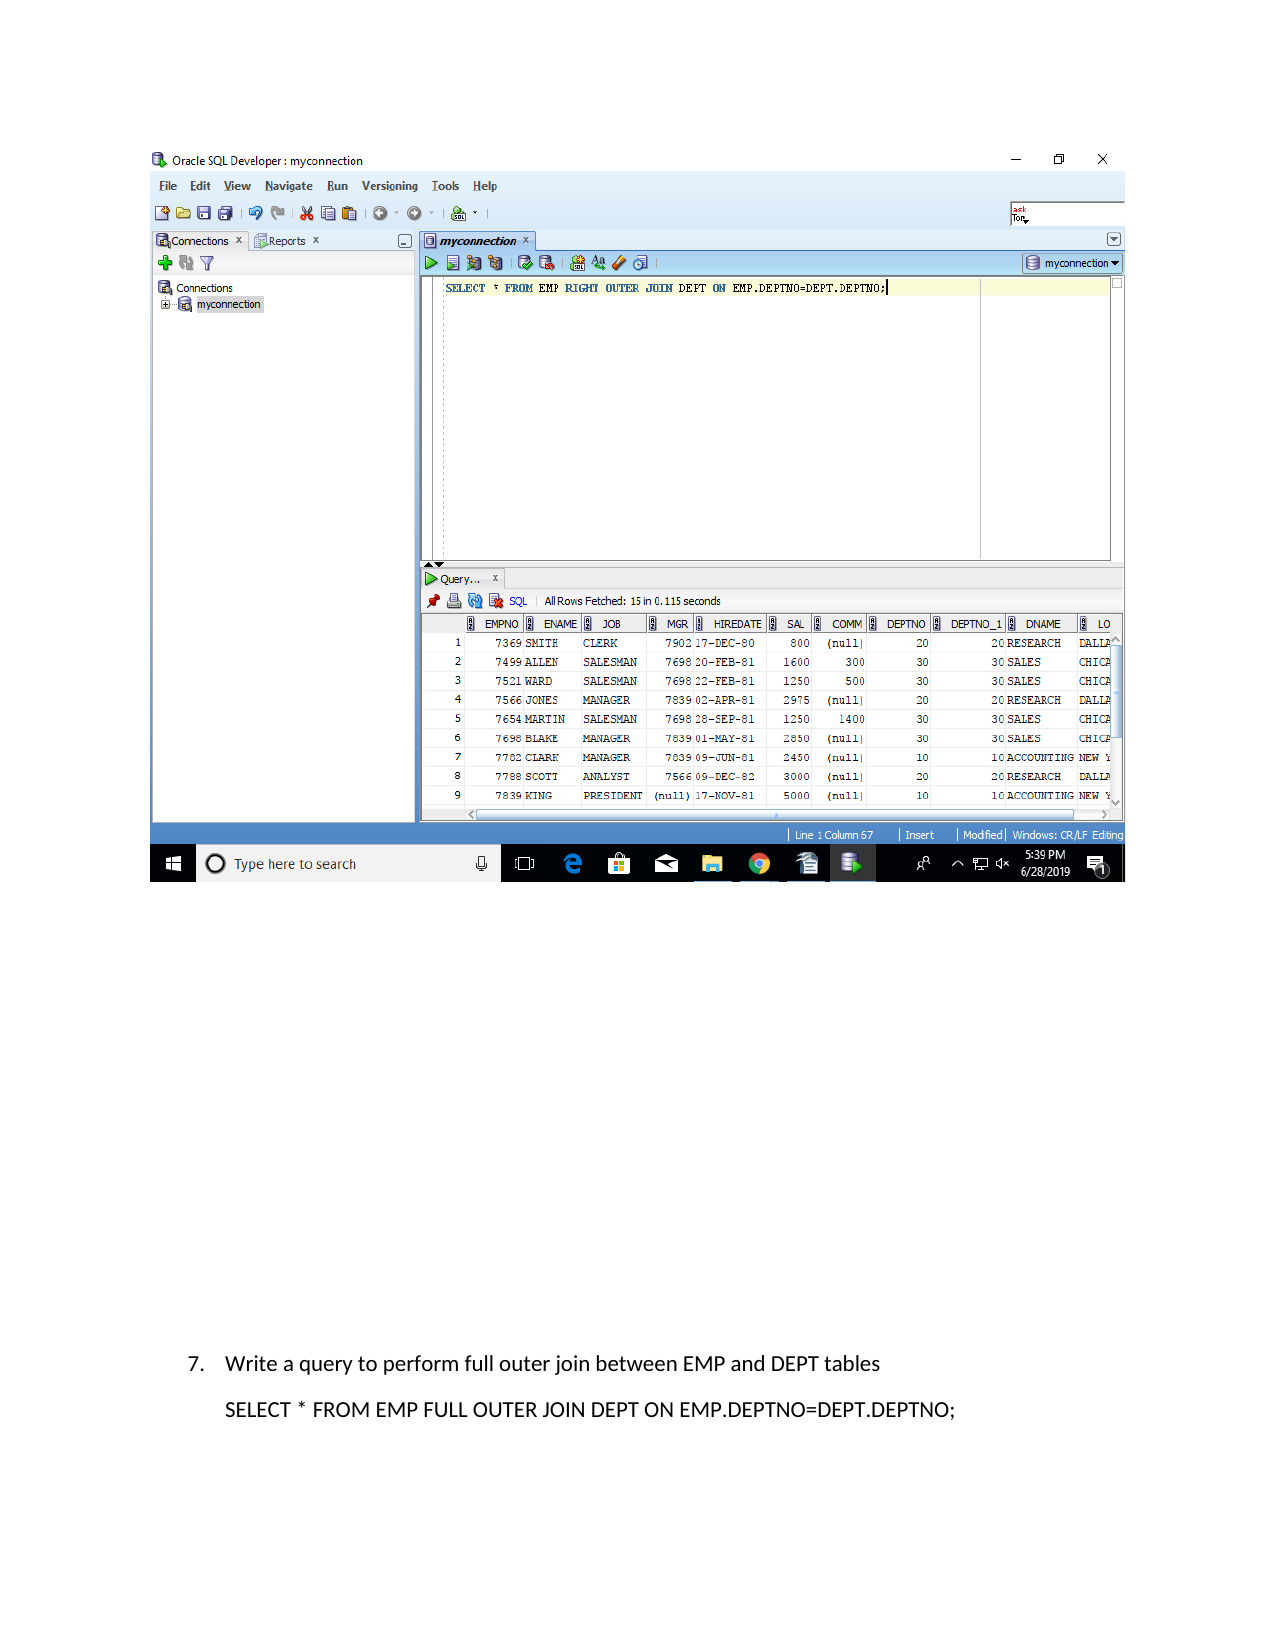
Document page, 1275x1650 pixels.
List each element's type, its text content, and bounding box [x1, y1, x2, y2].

picture [150, 150, 1125, 882]
list SELECT * FROM EMP FULL OUTER JOIN DEPT ON EMP.DEPTNO=DEPT.DEPTNO; [187, 1395, 1125, 1423]
list Write a query to perform full outer join between EMP and DEPT tables [187, 1349, 1125, 1377]
